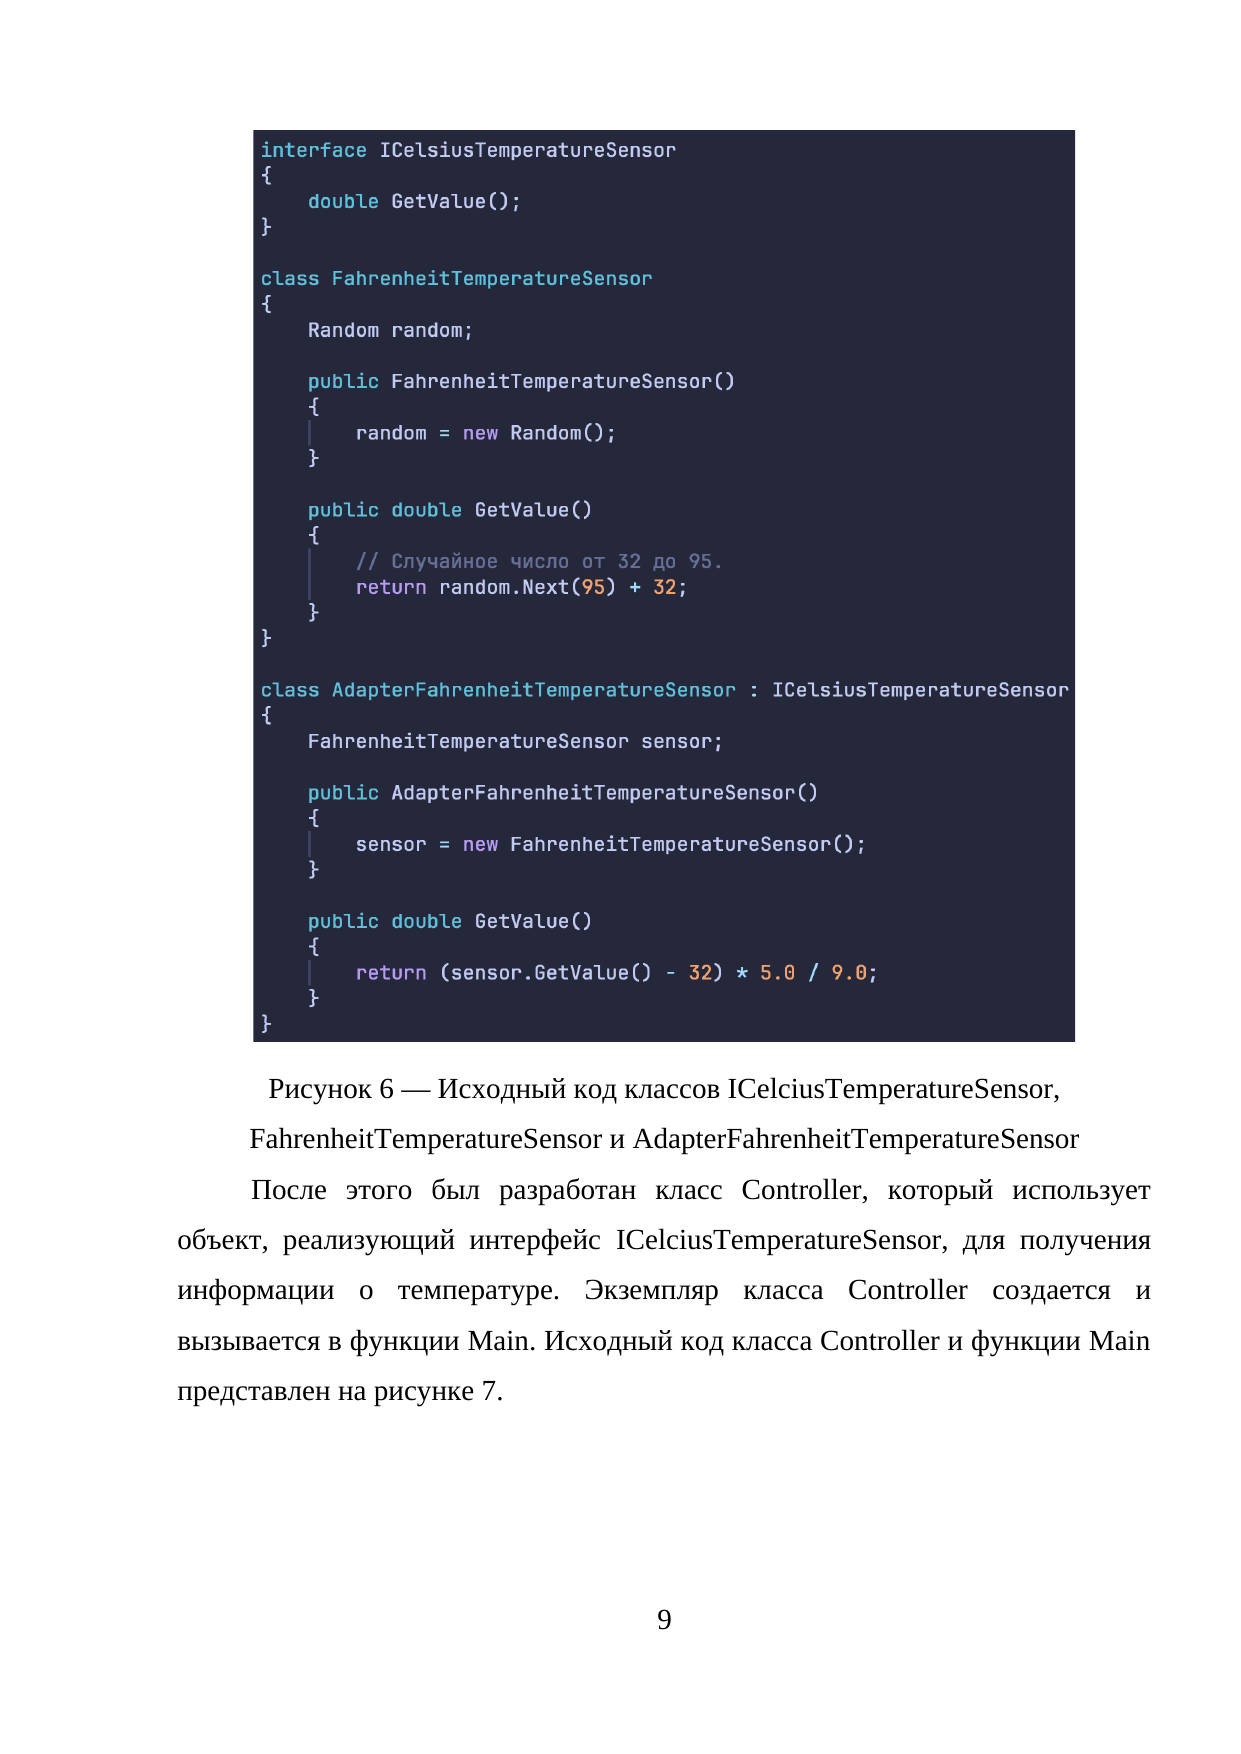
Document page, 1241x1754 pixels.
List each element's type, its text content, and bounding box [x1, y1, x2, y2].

picture [253, 130, 1076, 1042]
text После этого был разработан класс Controller, который использует объект, реализующий интерфейс ICelciusTemperatureSensor, для получения информации о температуре. Экземпляр класса Controller создается и вызывается в функции Main. Исходный код класса Controller и функции Main представлен на рисунке 7. [177, 1172, 1152, 1407]
text Рисунок 6 — Исходный код классов ICelciusTemperatureSensor, FahrenheitTemperatureSensor и AdapterFahrenheitTemperatureSensor [202, 131, 1126, 1155]
